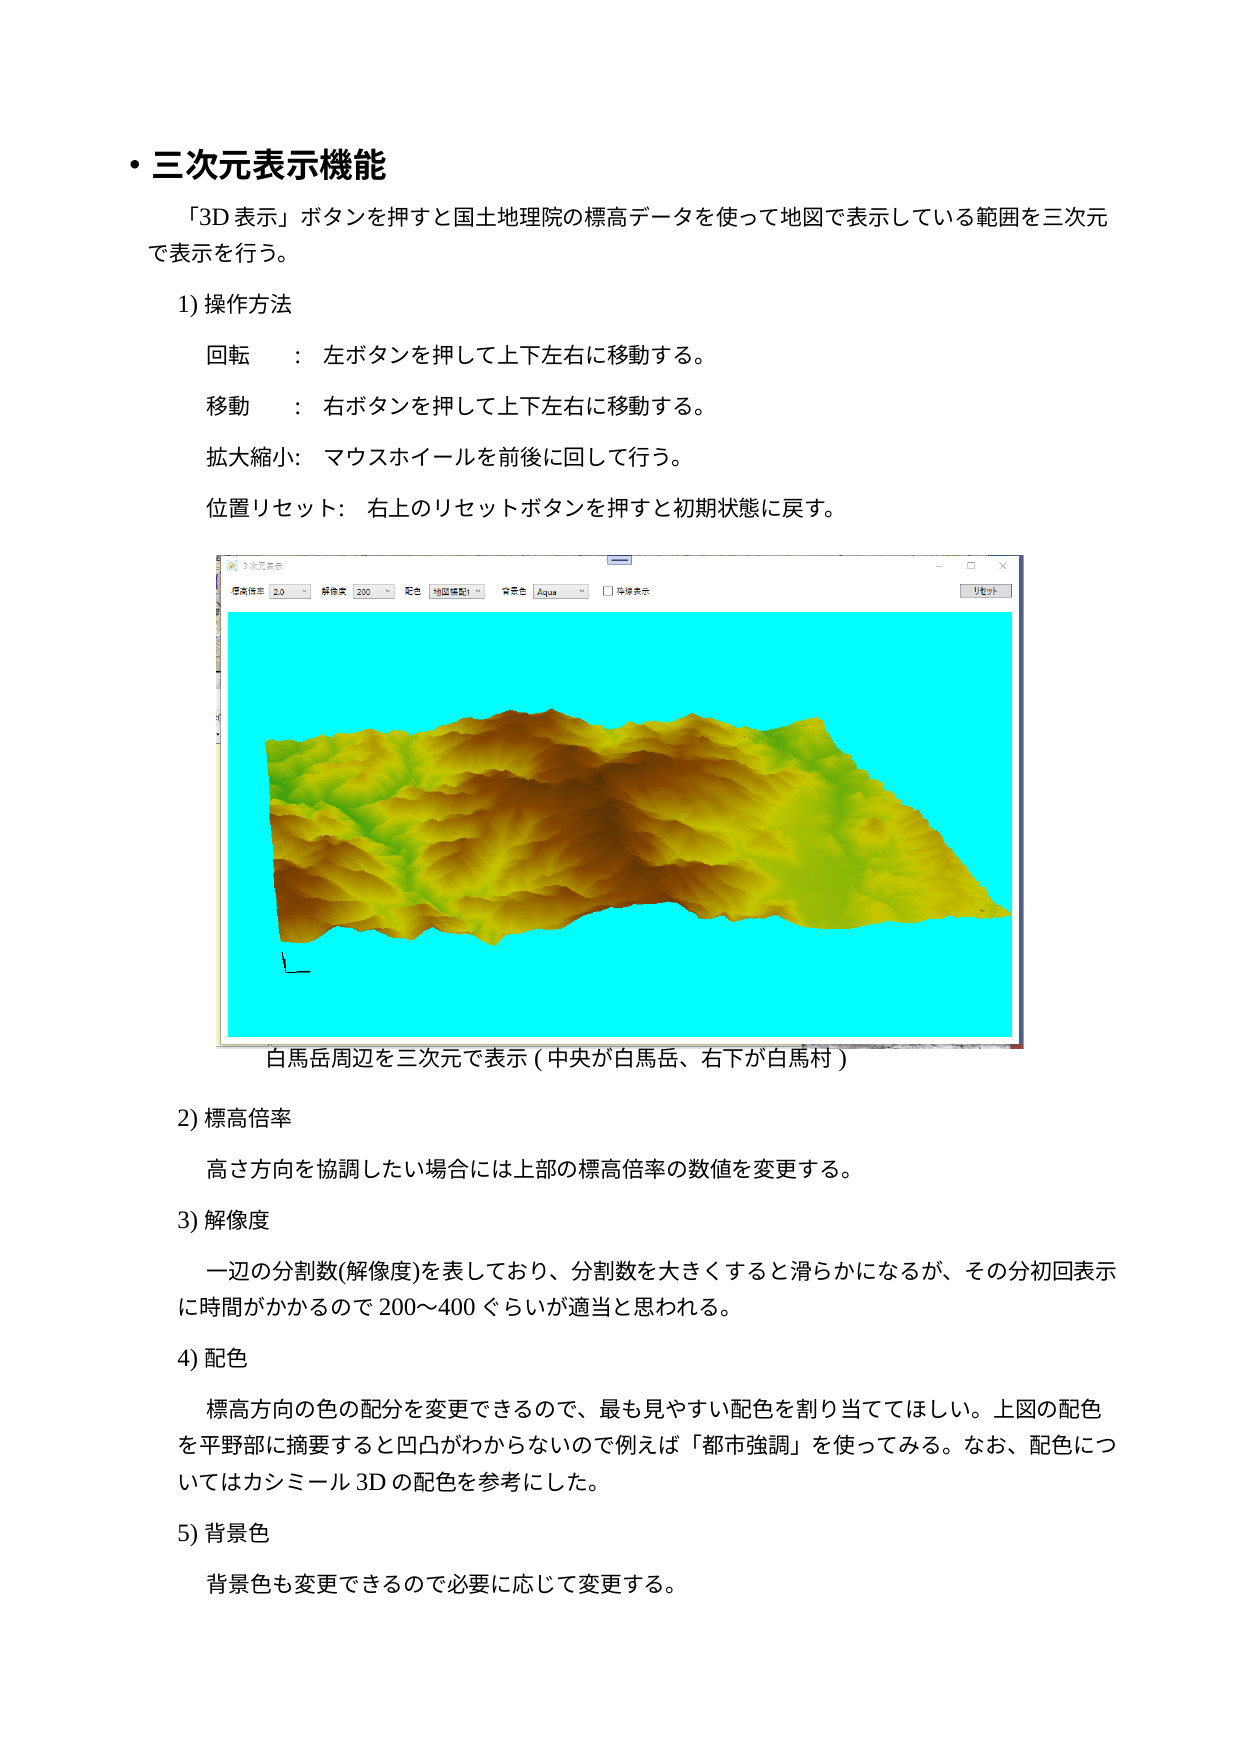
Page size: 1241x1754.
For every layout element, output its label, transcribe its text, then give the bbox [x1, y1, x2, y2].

text 4) 配色 [148, 1341, 1122, 1373]
text 標高方向の色の配分を変更できるので、最も見やすい配色を割り当ててほしい。上図の配色を平野部に摘要すると凹凸がわからないので例えば「都市強調」を使ってみる。なお、配色についてはカシミール3Dの配色を参考にした。 [177, 1392, 1122, 1496]
text 回転 : 左ボタンを押して上下左右に移動する。 [177, 338, 1122, 370]
text 1) 操作方法 [148, 287, 1122, 319]
text 「3D表示」ボタンを押すと国土地理院の標高データを使って地図で表示している範囲を三次元で表示を行う。 [148, 200, 1122, 268]
subtitle ・三次元表示機能 [118, 139, 1122, 187]
text 移動 : 右ボタンを押して上下左右に移動する。 [177, 389, 1122, 421]
text 拡大縮小: マウスホイールを前後に回して行う。 [177, 440, 1122, 472]
picture [216, 555, 1024, 1049]
text 高さ方向を協調したい場合には上部の標高倍率の数値を変更する。 [177, 1152, 1122, 1183]
text 背景色も変更できるので必要に応じて変更する。 [177, 1567, 1122, 1598]
text 5) 背景色 [148, 1516, 1122, 1547]
text 2) 標高倍率 [148, 1101, 1122, 1133]
text 位置リセット: 右上のリセットボタンを押すと初期状態に戻す。 [177, 491, 1122, 523]
text 一辺の分割数(解像度)を表しており、分割数を大きくすると滑らかになるが、その分初回表示に時間がかかるので200～400ぐらいが適当と思われる。 [177, 1254, 1122, 1322]
text 3) 解像度 [148, 1203, 1122, 1234]
